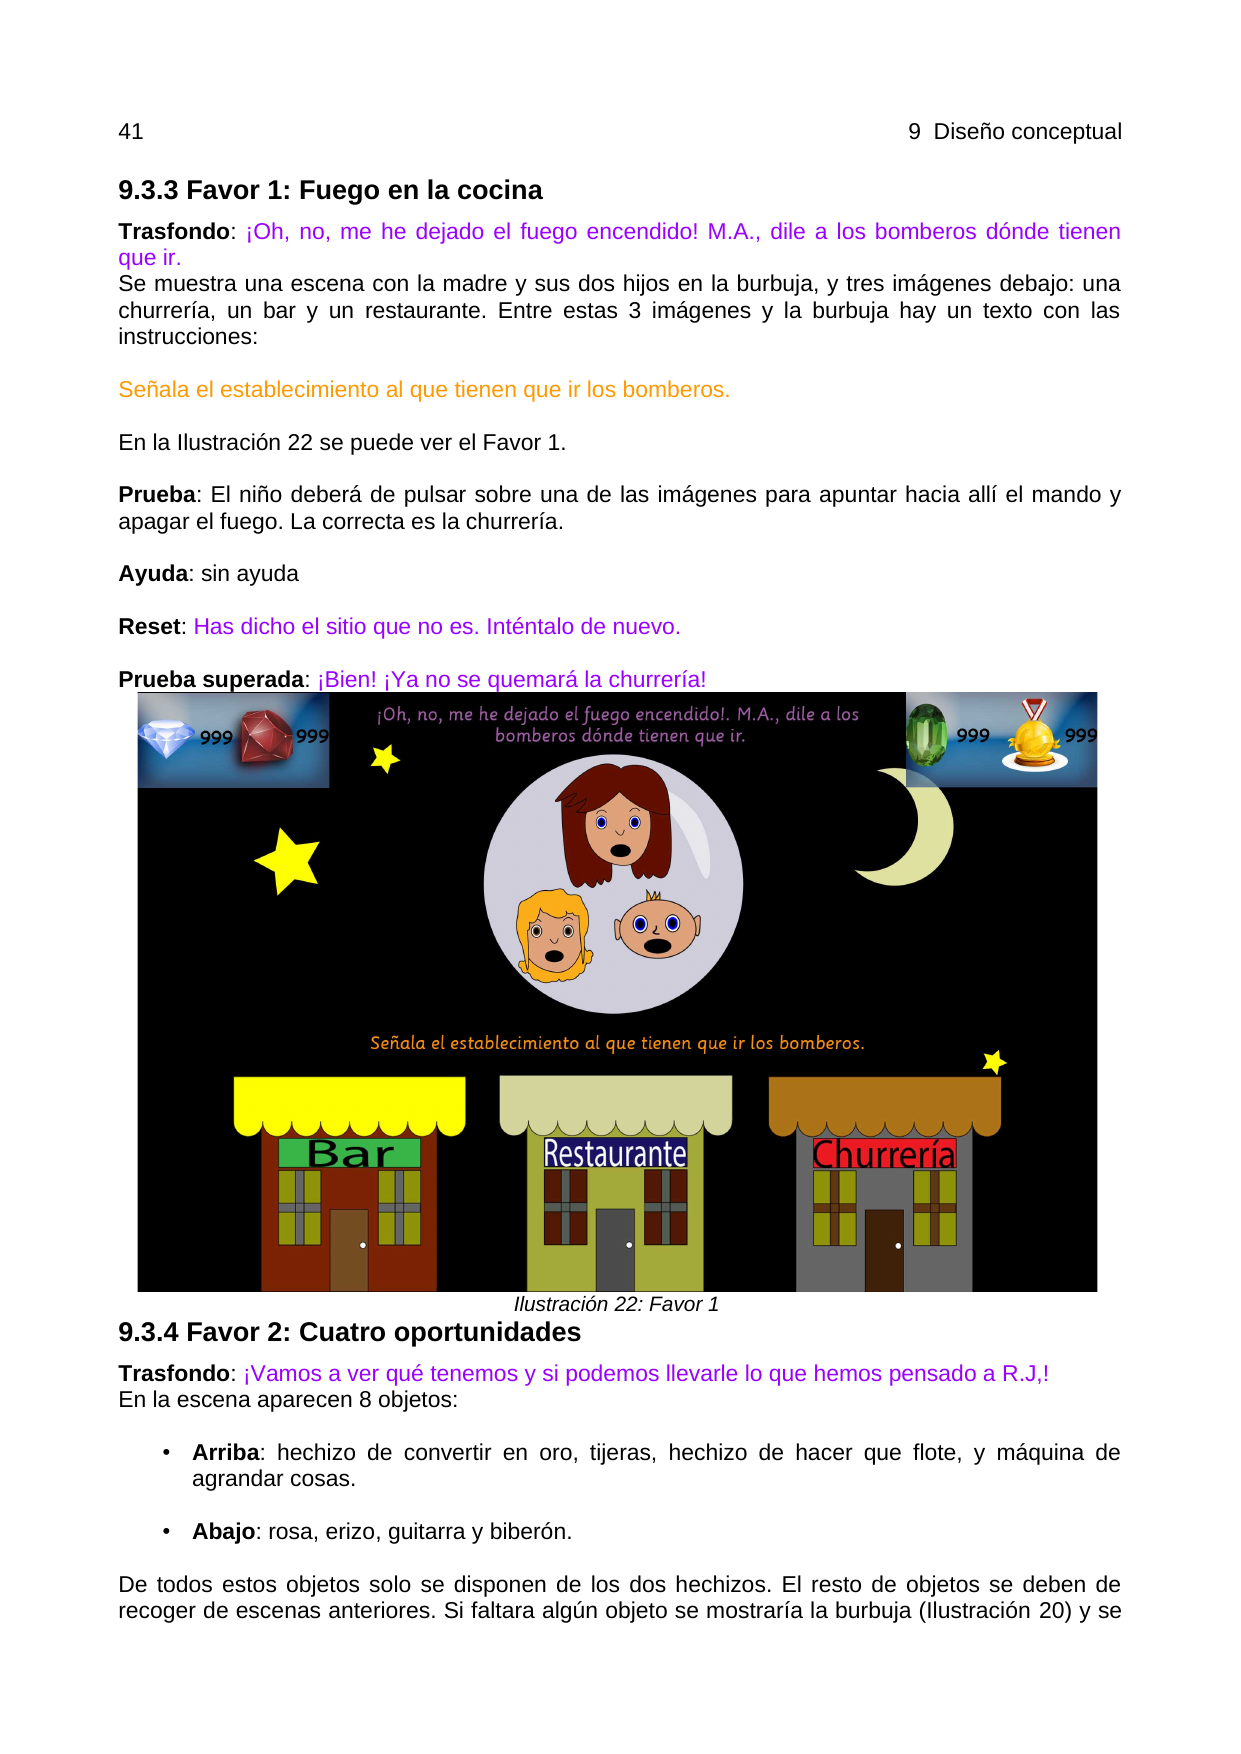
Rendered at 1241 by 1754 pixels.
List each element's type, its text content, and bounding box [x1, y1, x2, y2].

list Arriba: hechizo de convertir en oro, tijeras, hechizo de hacer que flote, y máquina de agrandar cosas. [162, 1439, 1122, 1492]
subtitle Favor 1: Fuego en la cocina [118, 174, 1122, 205]
text Prueba superada: ¡Bien! ¡Ya no se quemará la churrería! [118, 666, 1122, 692]
text Reset: Has dicho el sitio que no es. Inténtalo de nuevo. [118, 613, 1122, 639]
text En la escena aparecen 8 objetos: [118, 1386, 1122, 1412]
text De todos estos objetos solo se disponen de los dos hechizos. El resto de objetos se deben de recoger de escenas anteriores. Si faltara algún objeto se mostraría la burbuja (Ilustración 20) y se [118, 1571, 1122, 1623]
picture [137, 692, 1098, 1292]
list Abajo: rosa, erizo, guitarra y biberón. [162, 1518, 1122, 1544]
text Se muestra una escena con la madre y sus dos hijos en la burbuja, y tres imágenes debajo: una churrería, un bar y un restaurante. Entre estas 3 imágenes y la burbuja hay un texto con las instrucciones: [118, 270, 1122, 349]
text Trasfondo: ¡Oh, no, me he dejado el fuego encendido! M.A., dile a los bomberos dónde tienen que ir. [118, 218, 1122, 270]
text Ilustración 22: Favor 1 [138, 1292, 1097, 1316]
subtitle Favor 2: Cuatro oportunidades [118, 717, 1122, 1347]
text Señala el establecimiento al que tienen que ir los bomberos. [118, 376, 1122, 402]
text Ayuda: sin ayuda [118, 560, 1122, 587]
text Prueba: El niño deberá de pulsar sobre una de las imágenes para apuntar hacia allí el mando y apagar el fuego. La correcta es la churrería. [118, 481, 1122, 534]
text Trasfondo: ¡Vamos a ver qué tenemos y si podemos llevarle lo que hemos pensado a R.J,! [118, 1360, 1122, 1386]
text En la Ilustración 22 se puede ver el Favor 1. [118, 428, 1122, 455]
